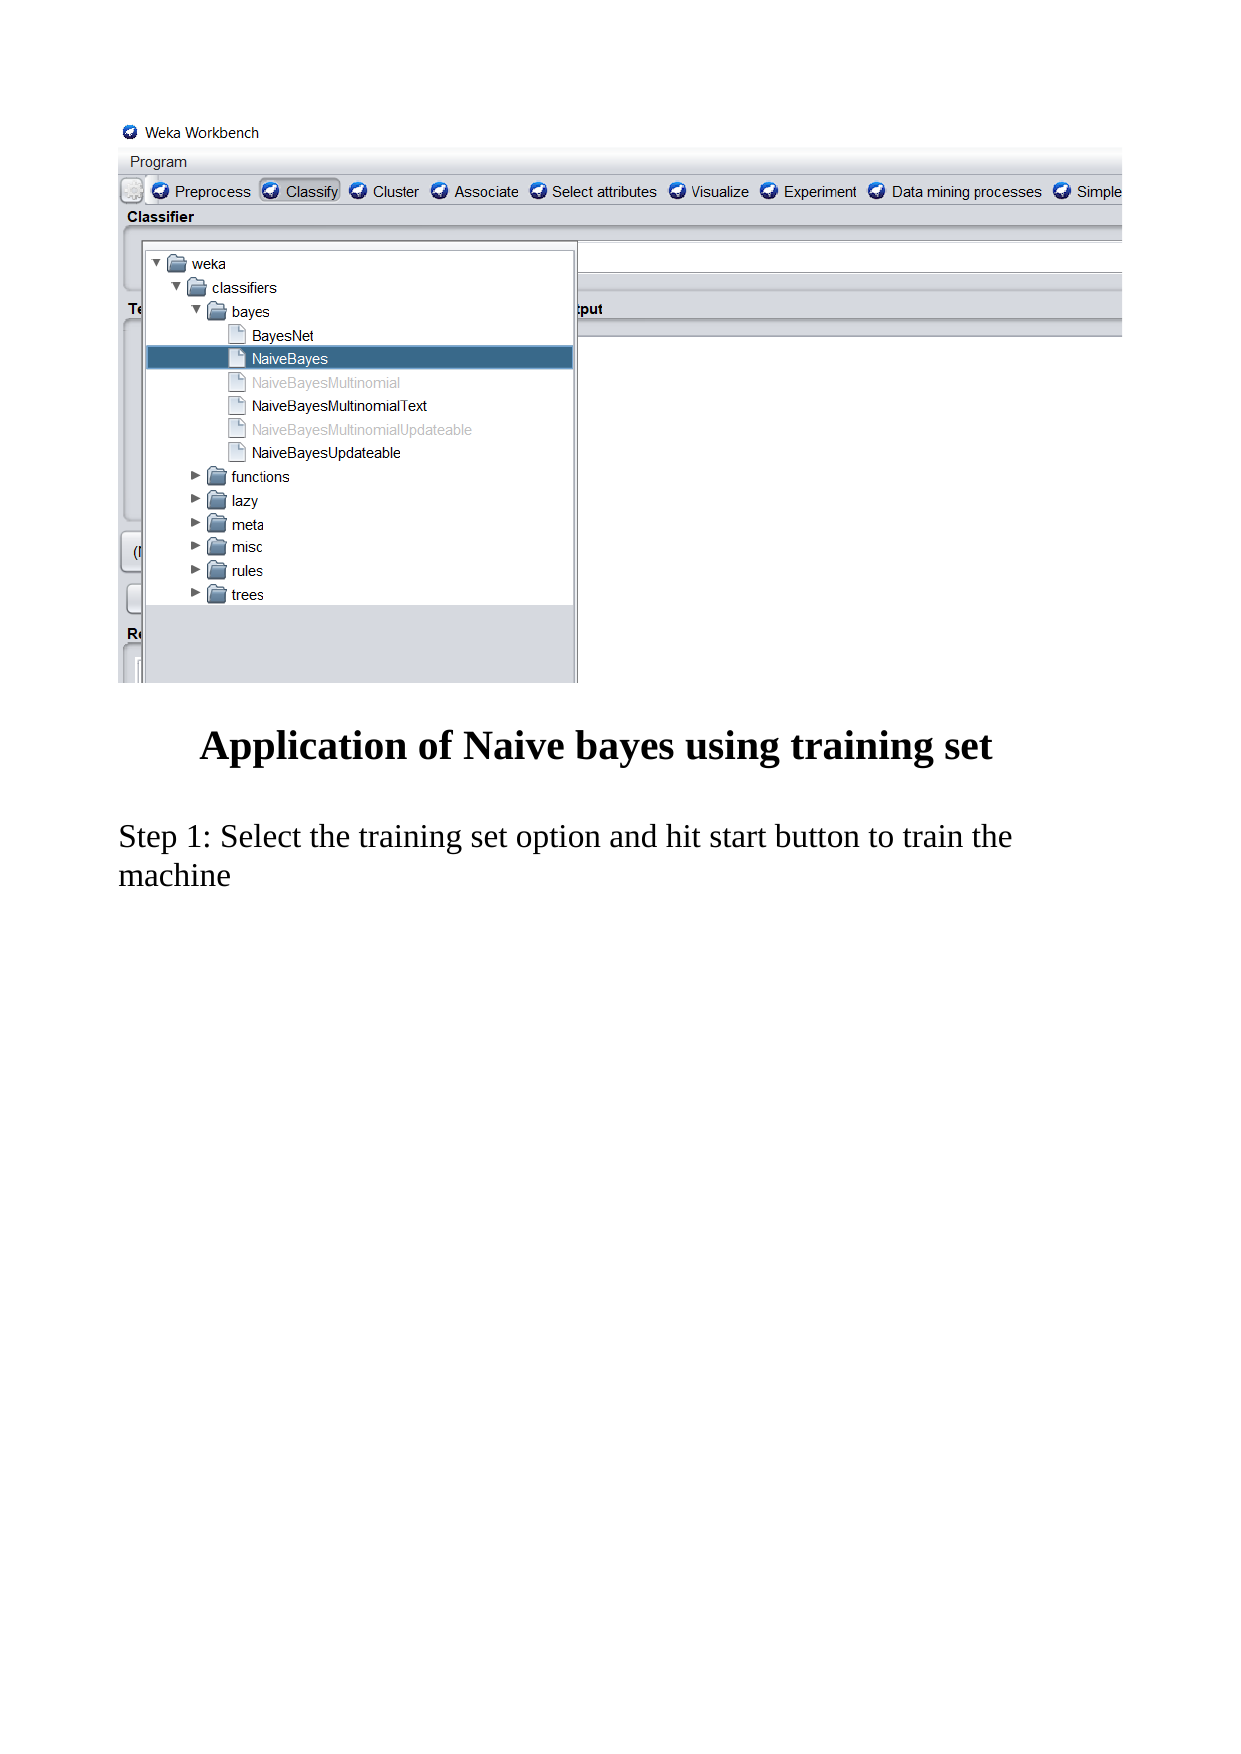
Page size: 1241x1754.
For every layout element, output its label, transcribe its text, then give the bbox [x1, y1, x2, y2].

text Step 1: Select the training set option and hit start button to train the machine [118, 817, 1122, 893]
picture [118, 118, 1123, 683]
text Application of Naive bayes using training set [118, 721, 1122, 769]
